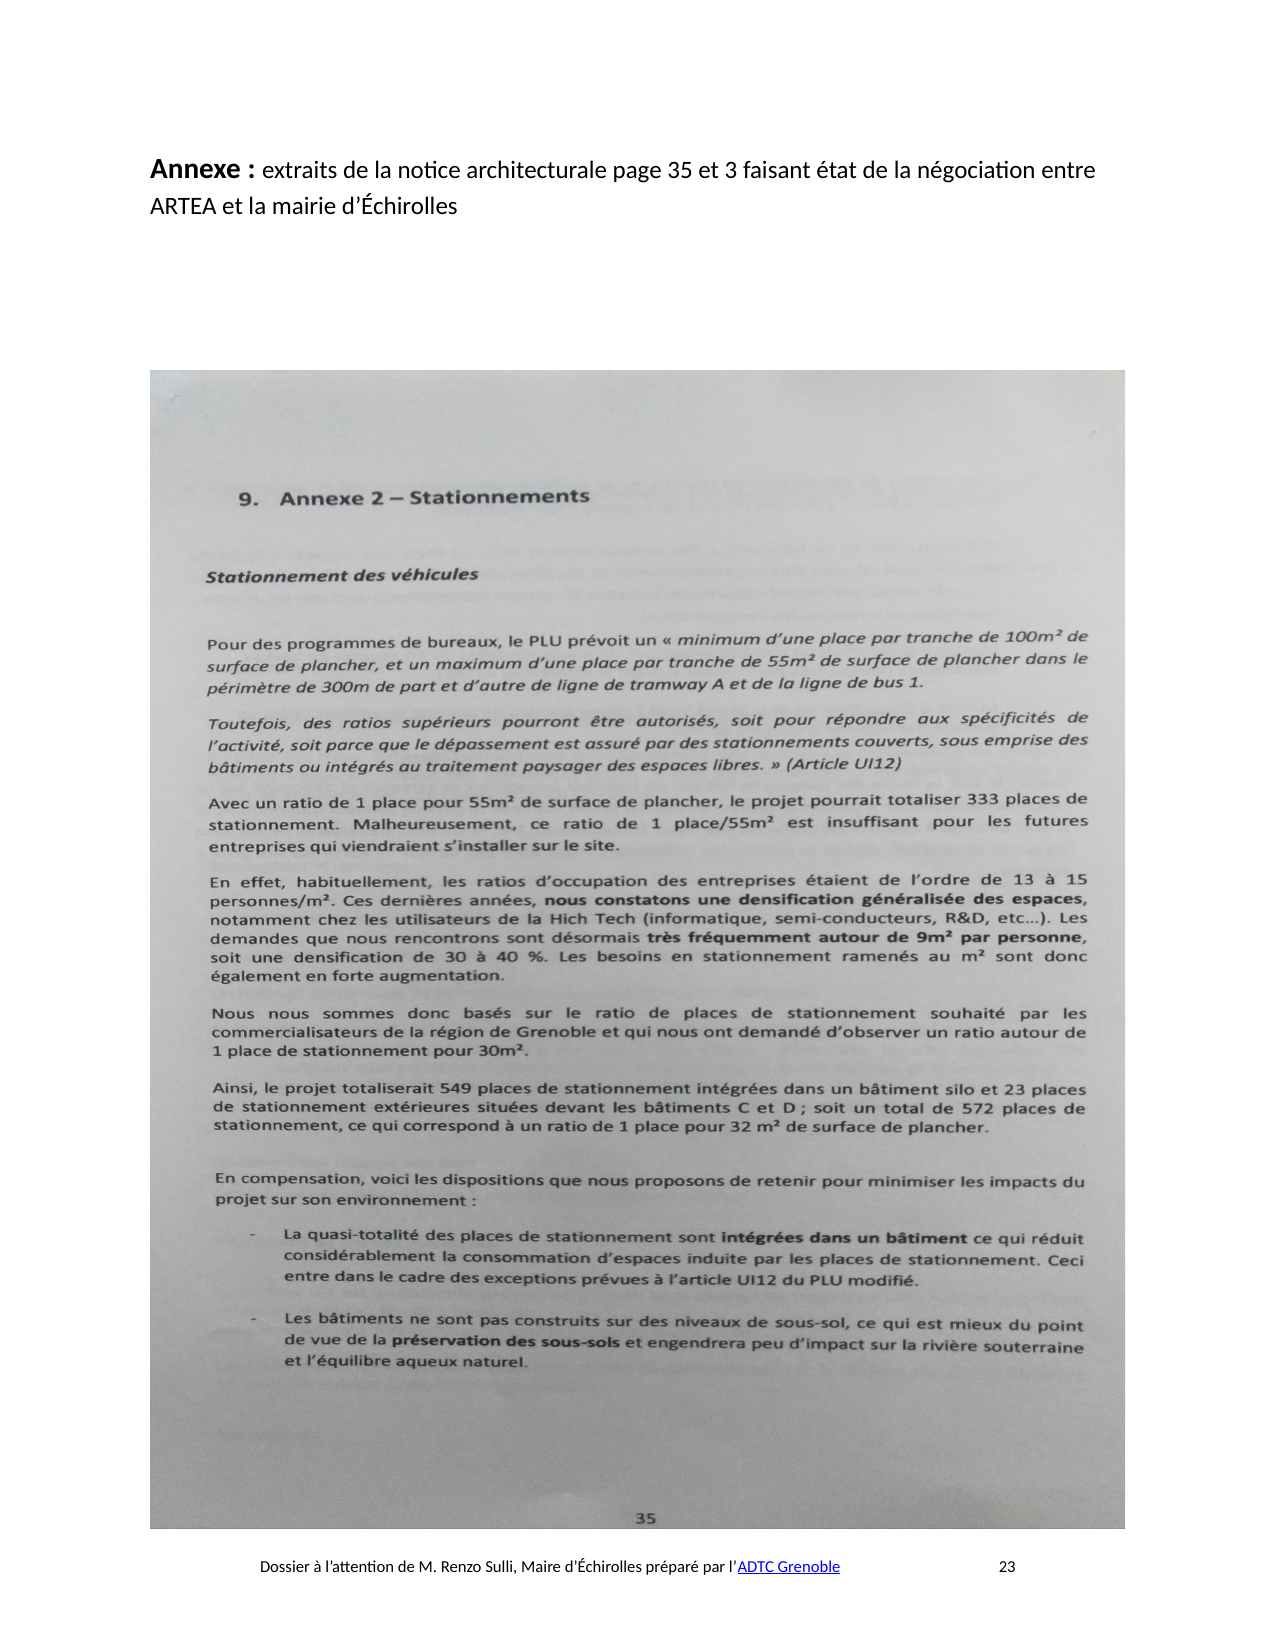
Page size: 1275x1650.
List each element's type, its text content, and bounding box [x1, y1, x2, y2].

text Annexe : extraits de la notice architecturale page 35 et 3 faisant état de la négociation entre ARTEA et la mairie d’Échirolles [150, 150, 1125, 221]
picture [150, 370, 1125, 1529]
